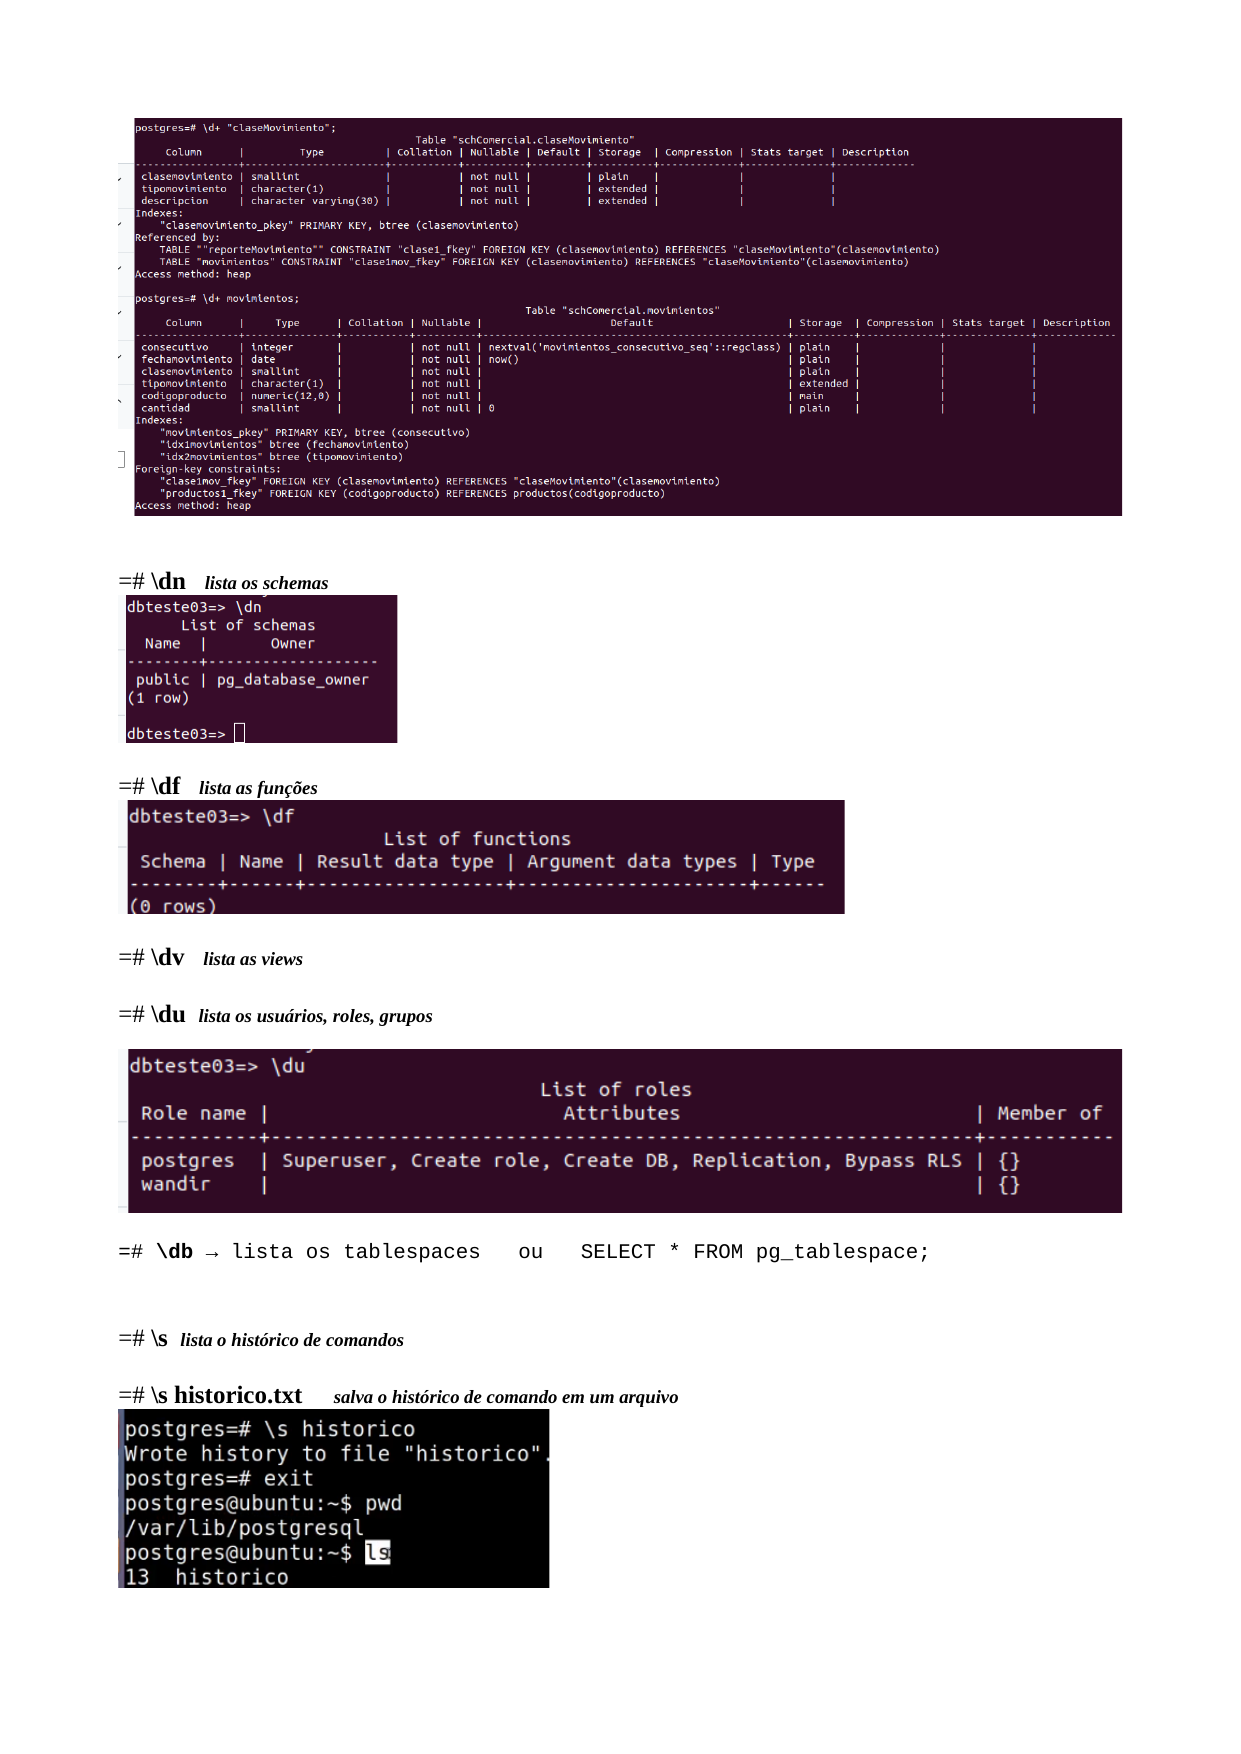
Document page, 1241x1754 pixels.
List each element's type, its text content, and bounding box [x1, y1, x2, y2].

text =# \dv lista as views [118, 942, 1122, 971]
picture [118, 800, 845, 914]
picture [118, 118, 1123, 516]
text =# \s lista o histórico de comandos [118, 1323, 1122, 1352]
text =# \du lista os usuários, roles, grupos [118, 999, 1122, 1028]
picture [118, 1049, 1123, 1213]
text =# \dn lista os schemas [118, 566, 1122, 595]
picture [118, 1409, 550, 1588]
text =# \df lista as funções [118, 771, 1122, 800]
picture [118, 595, 398, 743]
text =# \s historico.txt salva o histórico de comando em um arquivo [118, 1381, 1122, 1409]
text =# \db → lista os tablespaces ou SELECT * FROM pg_tablespace; [118, 1241, 1122, 1265]
